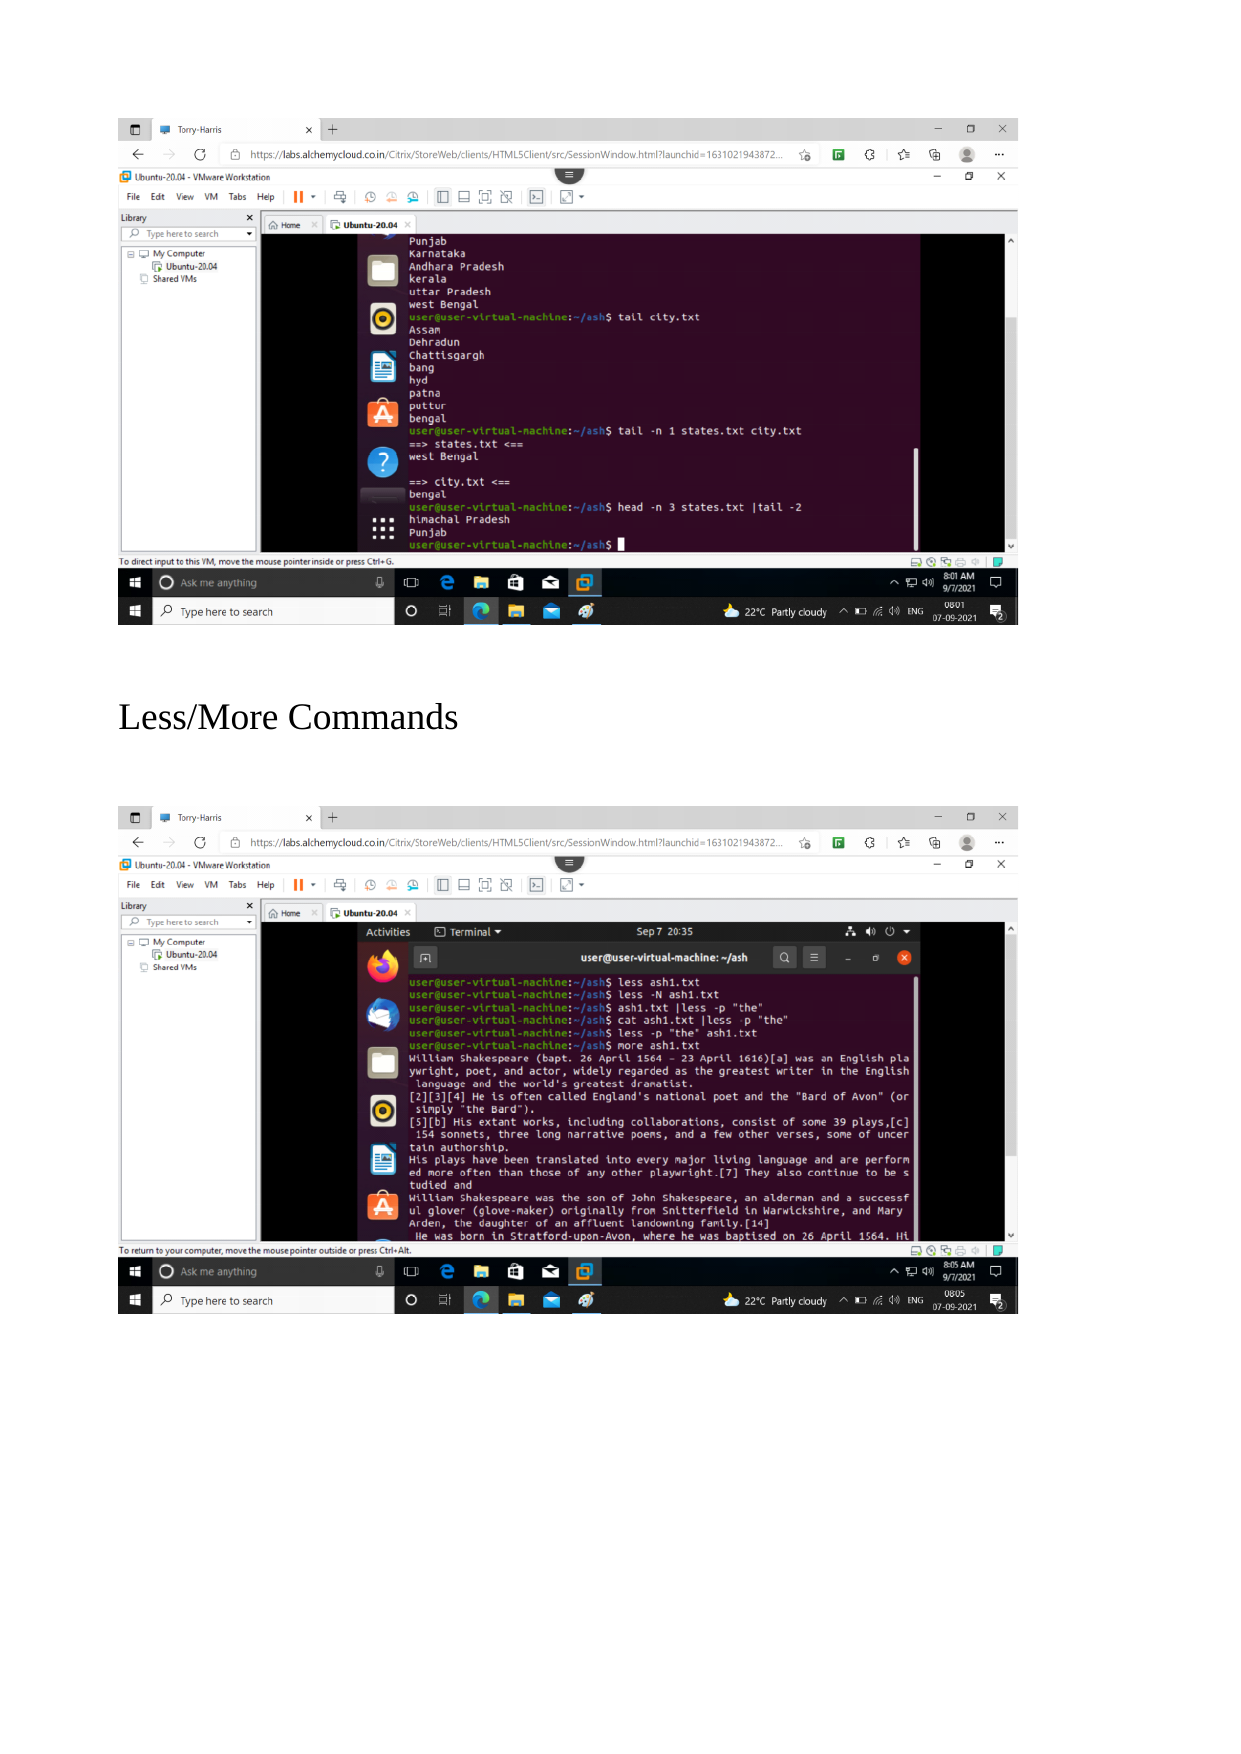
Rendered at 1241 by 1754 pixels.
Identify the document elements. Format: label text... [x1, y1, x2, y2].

text Less/More Commands [118, 694, 1122, 737]
